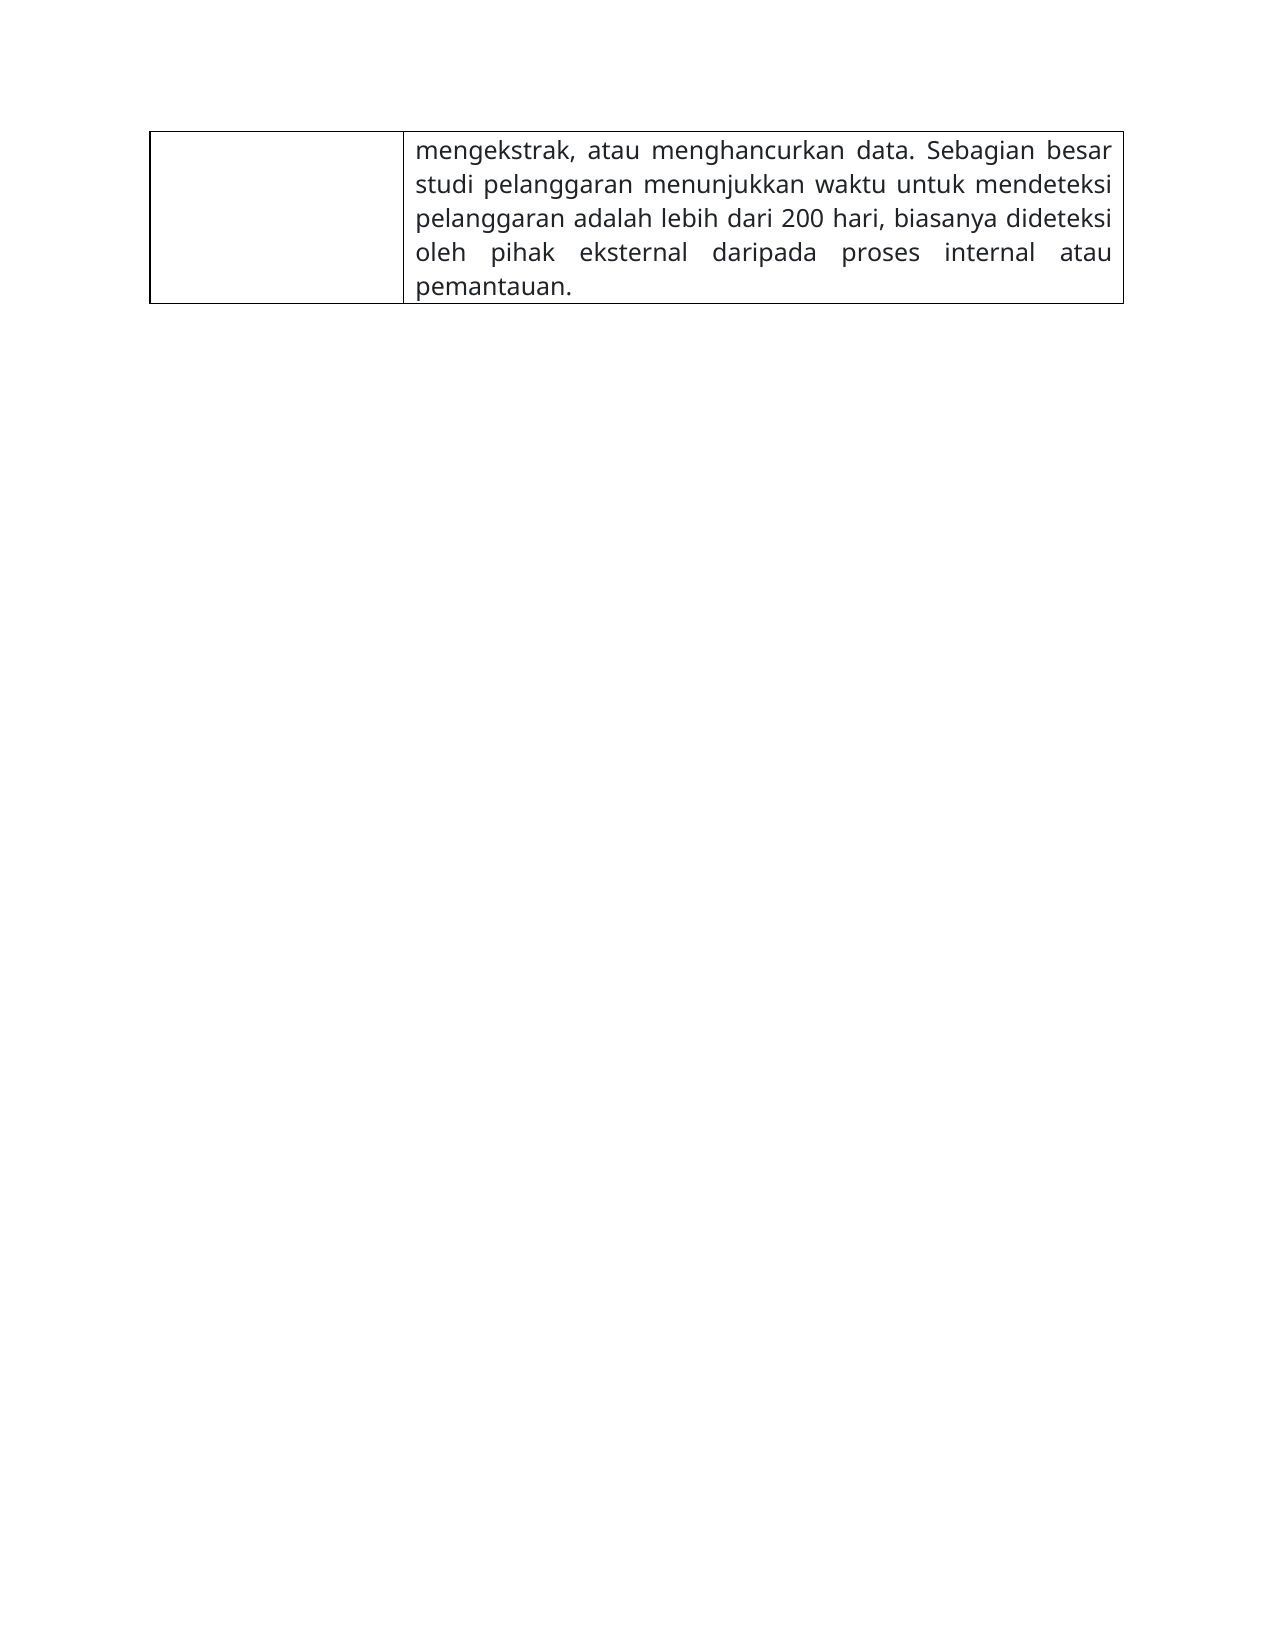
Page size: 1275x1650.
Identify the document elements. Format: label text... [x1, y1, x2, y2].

table_cell mengekstrak, atau menghancurkan data. Sebagian besar studi pelanggaran menunjukkan waktu untuk mendeteksi pelanggaran adalah lebih dari 200 hari, biasanya dideteksi oleh pihak eksternal daripada proses internal atau pemantauan. [404, 132, 1123, 303]
table_cell [151, 132, 403, 303]
